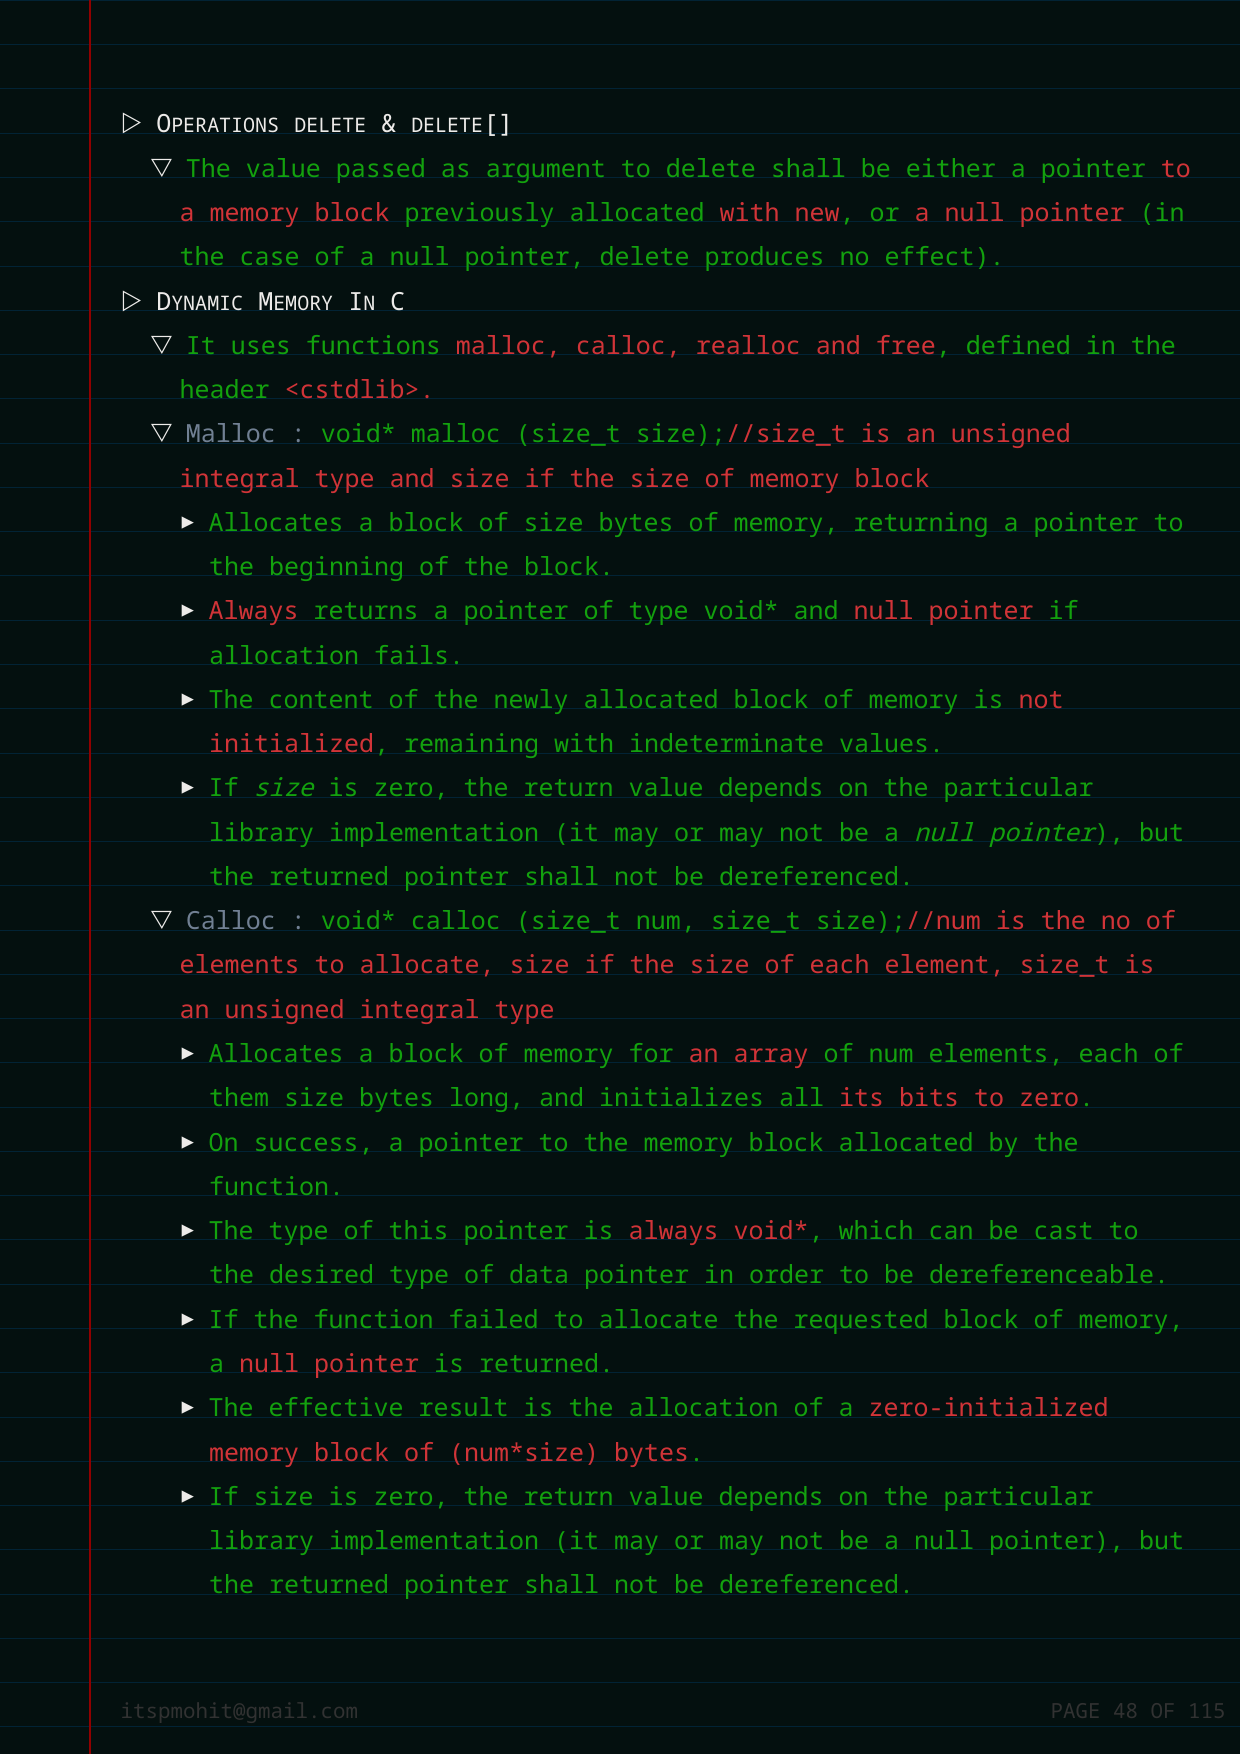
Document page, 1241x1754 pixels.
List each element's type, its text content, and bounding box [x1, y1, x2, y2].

list On success, a pointer to the memory block allocated by the function. [179, 1116, 1196, 1204]
list If size is zero, the return value depends on the particular library implementation (it may or may not be a null pointer), but the returned pointer shall not be dereferenced. [179, 1470, 1196, 1603]
list Malloc : void* malloc (size_t size);//size_t is an unsigned integral type and size if the size of memory block [150, 407, 1196, 496]
list The type of this pointer is always void*, which can be cast to the desired type of data pointer in order to be dereferenceable. [179, 1204, 1196, 1293]
subtitle Operations delete & delete[] [120, 97, 1196, 142]
list The content of the newly allocated block of memory is not initialized, remaining with indeterminate values. [179, 673, 1196, 761]
list Allocates a block of memory for an array of num elements, each of them size bytes long, and initializes all its bits to zero. [179, 1027, 1196, 1116]
list It uses functions malloc, calloc, realloc and free, defined in the header <cstdlib>. [150, 319, 1196, 407]
list If size is zero, the return value depends on the particular library implementation (it may or may not be a null pointer), but the returned pointer shall not be dereferenced. [179, 761, 1196, 894]
list The effective result is the allocation of a zero-initialized memory block of (num*size) bytes. [179, 1381, 1196, 1470]
list Calloc : void* calloc (size_t num, size_t size);//num is the no of elements to allocate, size if the size of each element, size_t is an unsigned integral type [150, 894, 1196, 1027]
list Allocates a block of size bytes of memory, returning a pointer to the beginning of the block. [179, 496, 1196, 584]
list If the function failed to allocate the requested block of memory, a null pointer is returned. [179, 1293, 1196, 1381]
list The value passed as argument to delete shall be either a pointer to a memory block previously allocated with new, or a null pointer (in the case of a null pointer, delete produces no effect). [150, 142, 1196, 274]
subtitle Dynamic Memory In C [120, 274, 1196, 319]
list Always returns a pointer of type void* and null pointer if allocation fails. [179, 584, 1196, 673]
